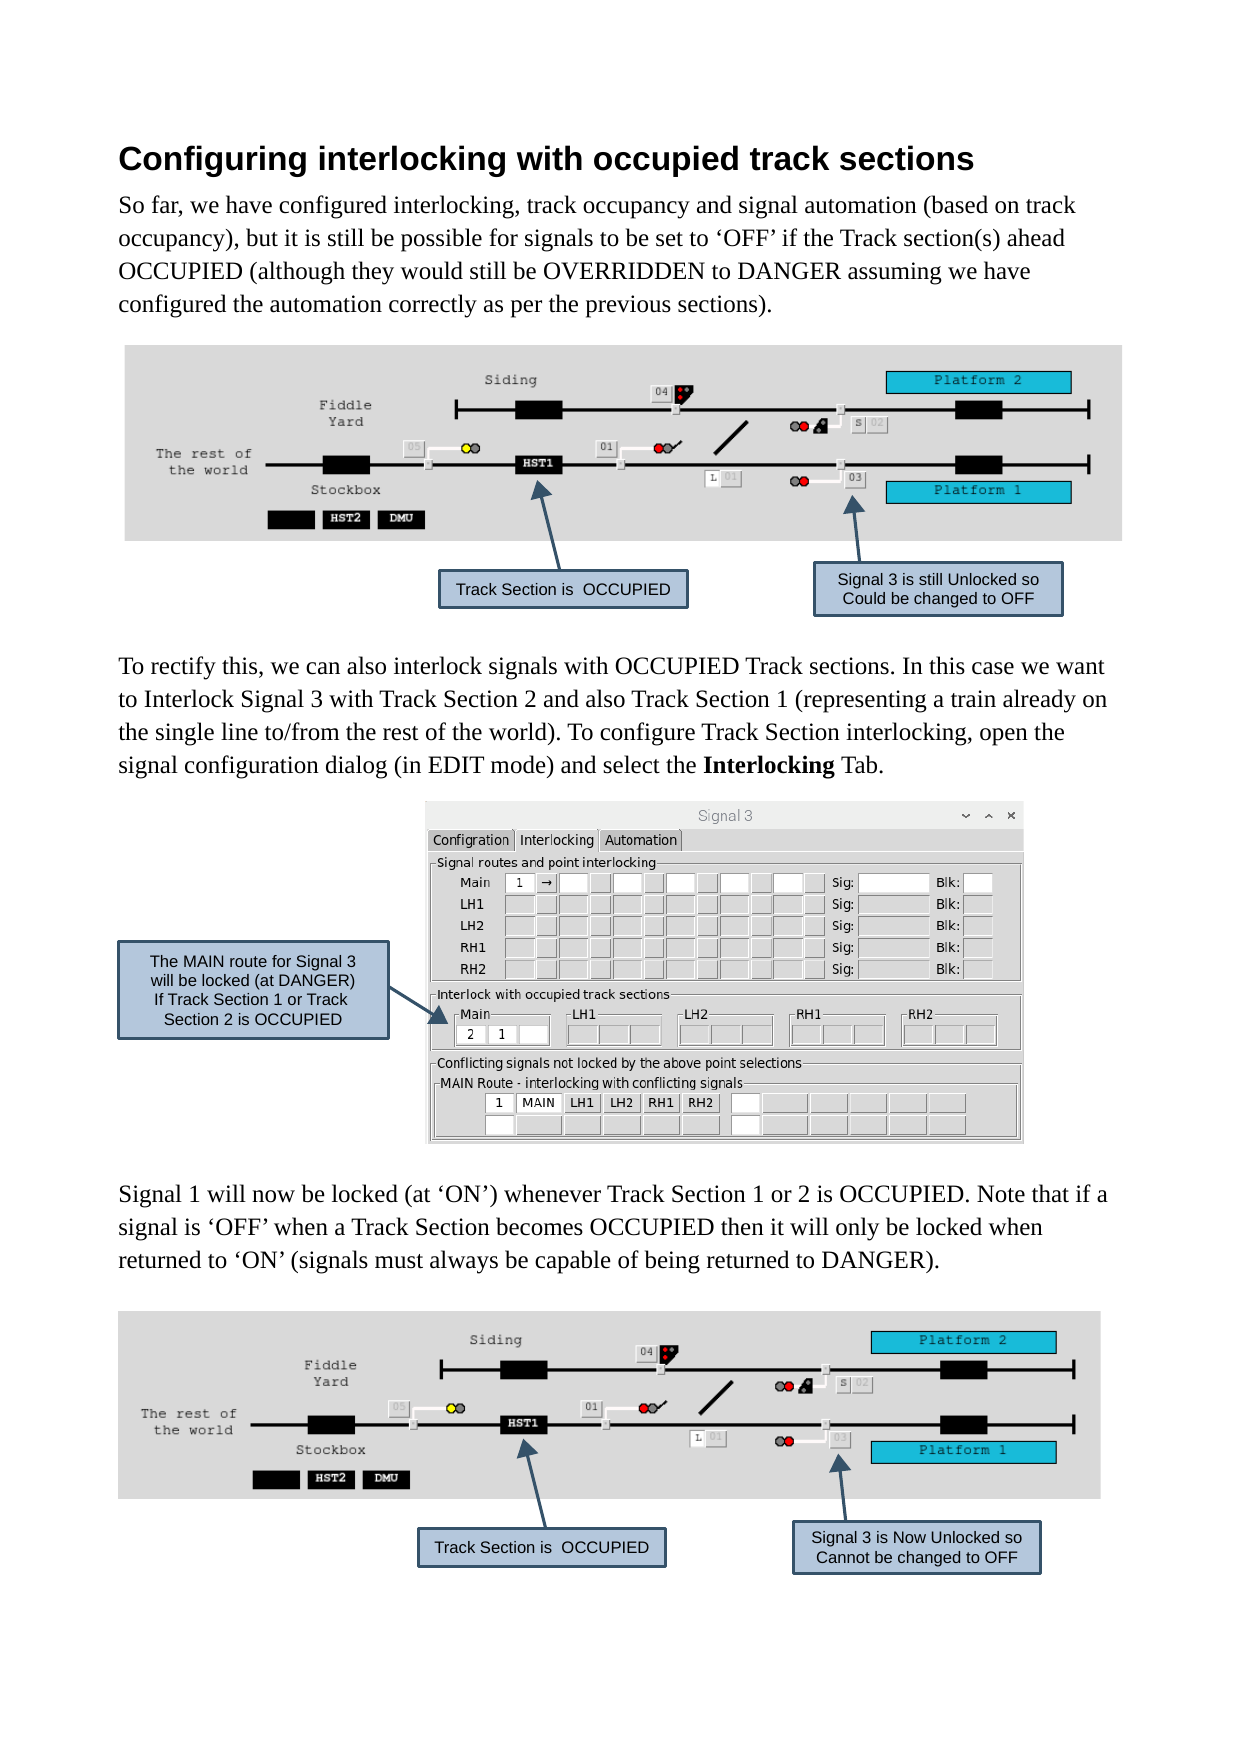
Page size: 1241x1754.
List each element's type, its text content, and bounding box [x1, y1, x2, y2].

text To rectify this, we can also interlock signals with OCCUPIED Track sections. In this case we want to Interlock Signal 3 with Track Section 2 and also Track Section 1 (representing a train already on the single line to/from the rest of the world). To configure Track Section interlocking, open the signal configuration dialog (in EDIT mode) and select the Interlocking Tab. [118, 651, 1122, 779]
subtitle Configuring interlocking with occupied track sections [118, 139, 1122, 178]
text Signal 1 will now be locked (at ‘ON’) whenever Track Section 1 or 2 is OCCUPIED. Note that if a signal is ‘OFF’ when a Track Section becomes OCCUPIED then it will only be locked when returned to ‘ON’ (signals must always be capable of being returned to DANGER). [118, 1179, 1122, 1273]
picture [118, 1311, 1101, 1499]
picture [124, 345, 1123, 541]
picture [425, 801, 1024, 1144]
text So far, we have configured interlocking, track occupancy and signal automation (based on track occupancy), but it is still be possible for signals to be set to ‘OFF’ if the Track section(s) ahead OCCUPIED (although they would still be OVERRIDDEN to DANGER assuming we have configured the automation correctly as per the previous sections). [118, 190, 1122, 318]
